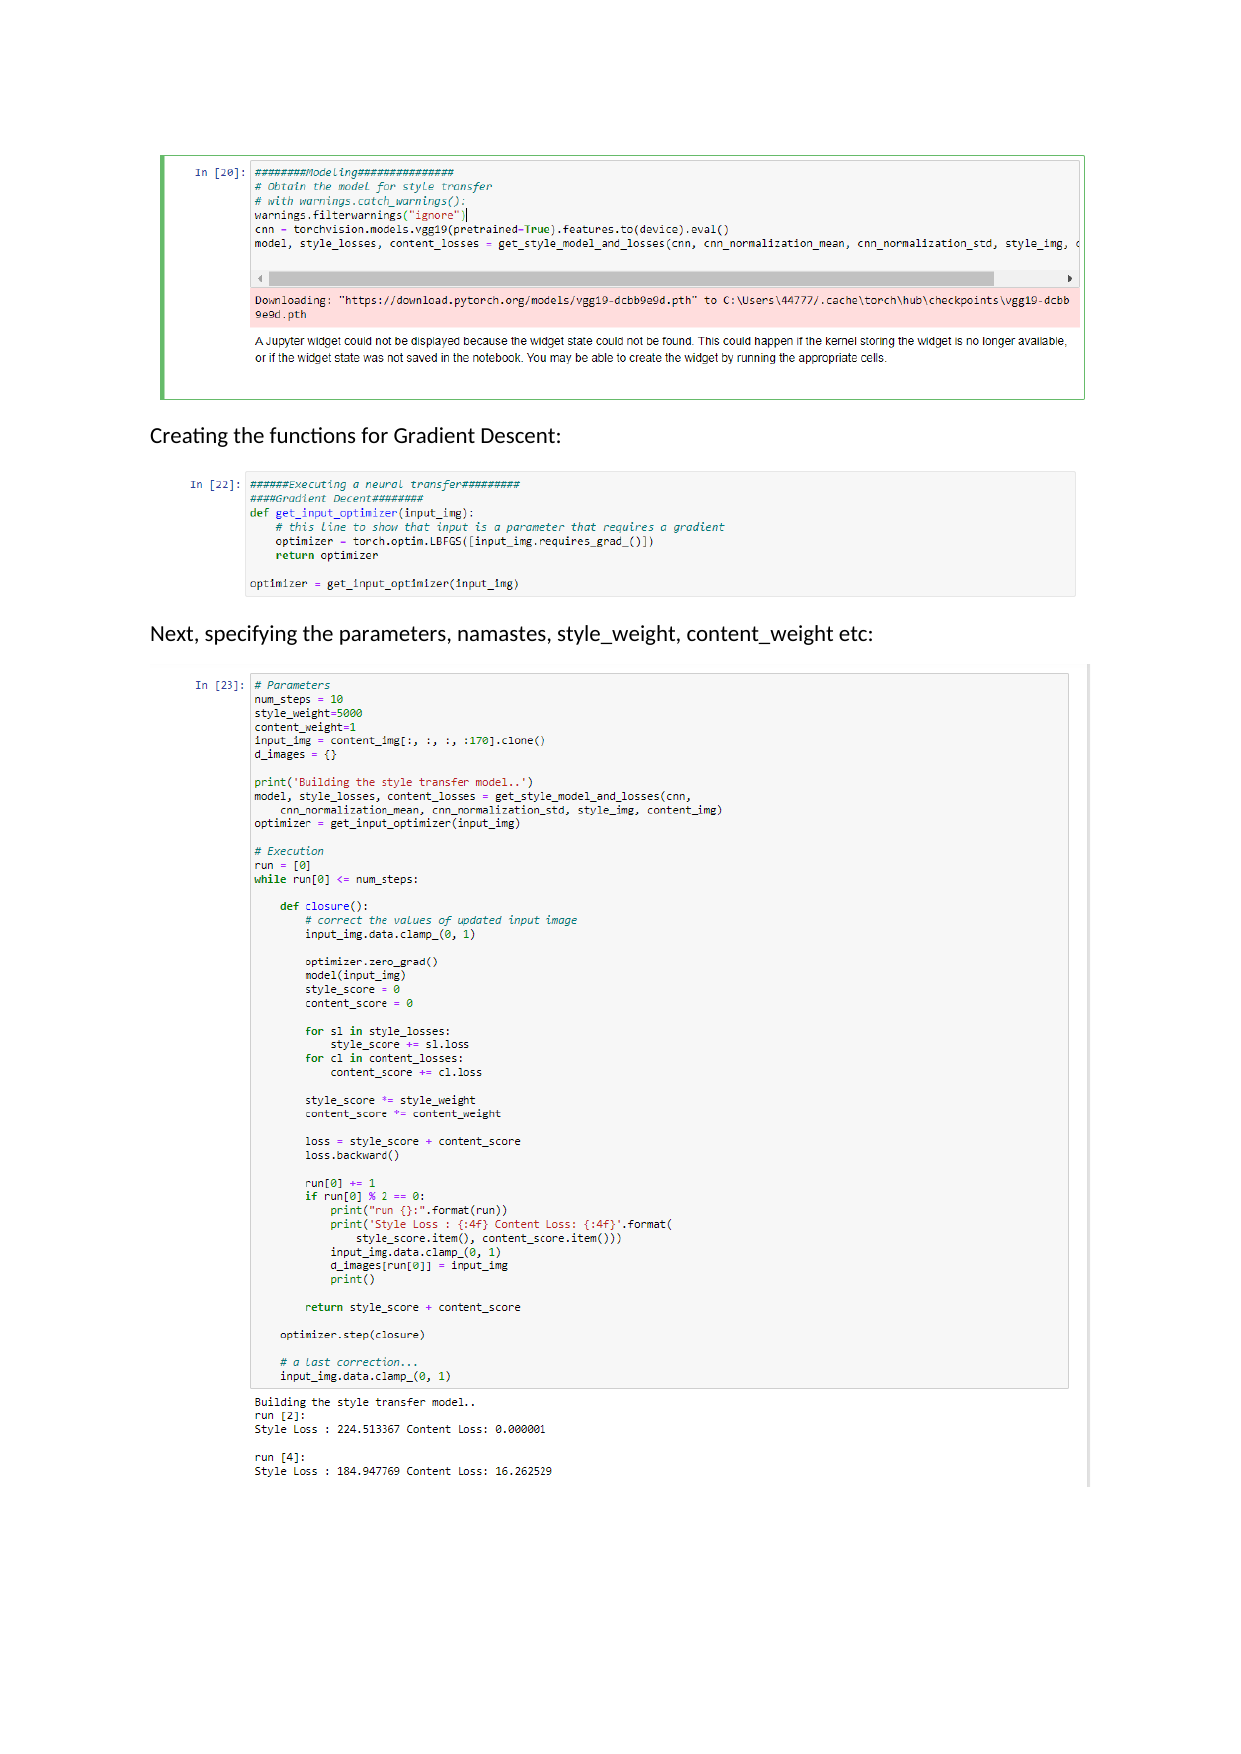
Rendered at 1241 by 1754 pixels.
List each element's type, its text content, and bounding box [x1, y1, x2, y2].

text Next, specifying the parameters, namastes, style_weight, content_weight etc: [150, 619, 1090, 647]
text Creating the functions for Gradient Descent: [150, 421, 1090, 449]
